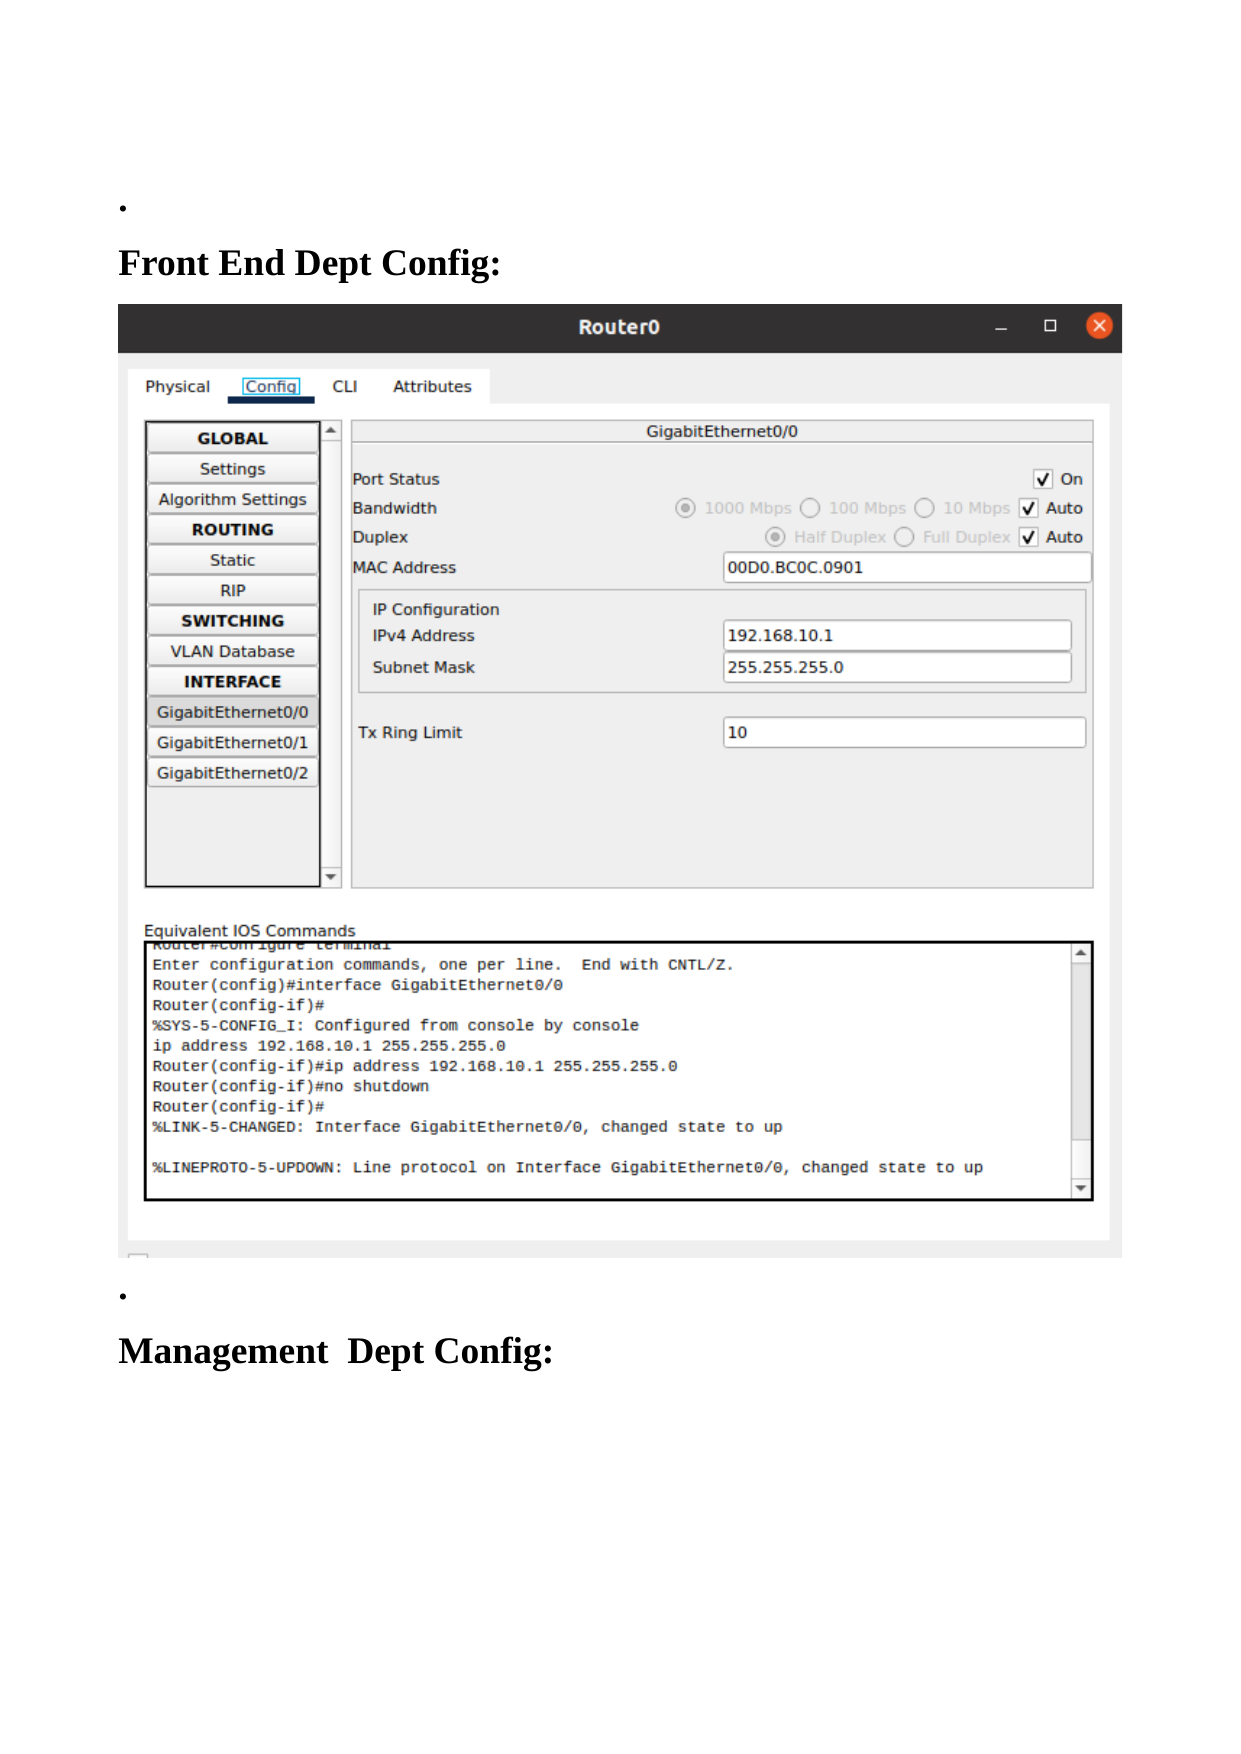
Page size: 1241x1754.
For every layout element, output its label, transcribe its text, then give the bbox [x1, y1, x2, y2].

picture [118, 304, 1123, 1258]
text . [118, 1258, 1122, 1307]
text . [118, 176, 1122, 219]
text Management Dept Config: [118, 1328, 1122, 1372]
text Front End Dept Config: [118, 241, 1122, 284]
